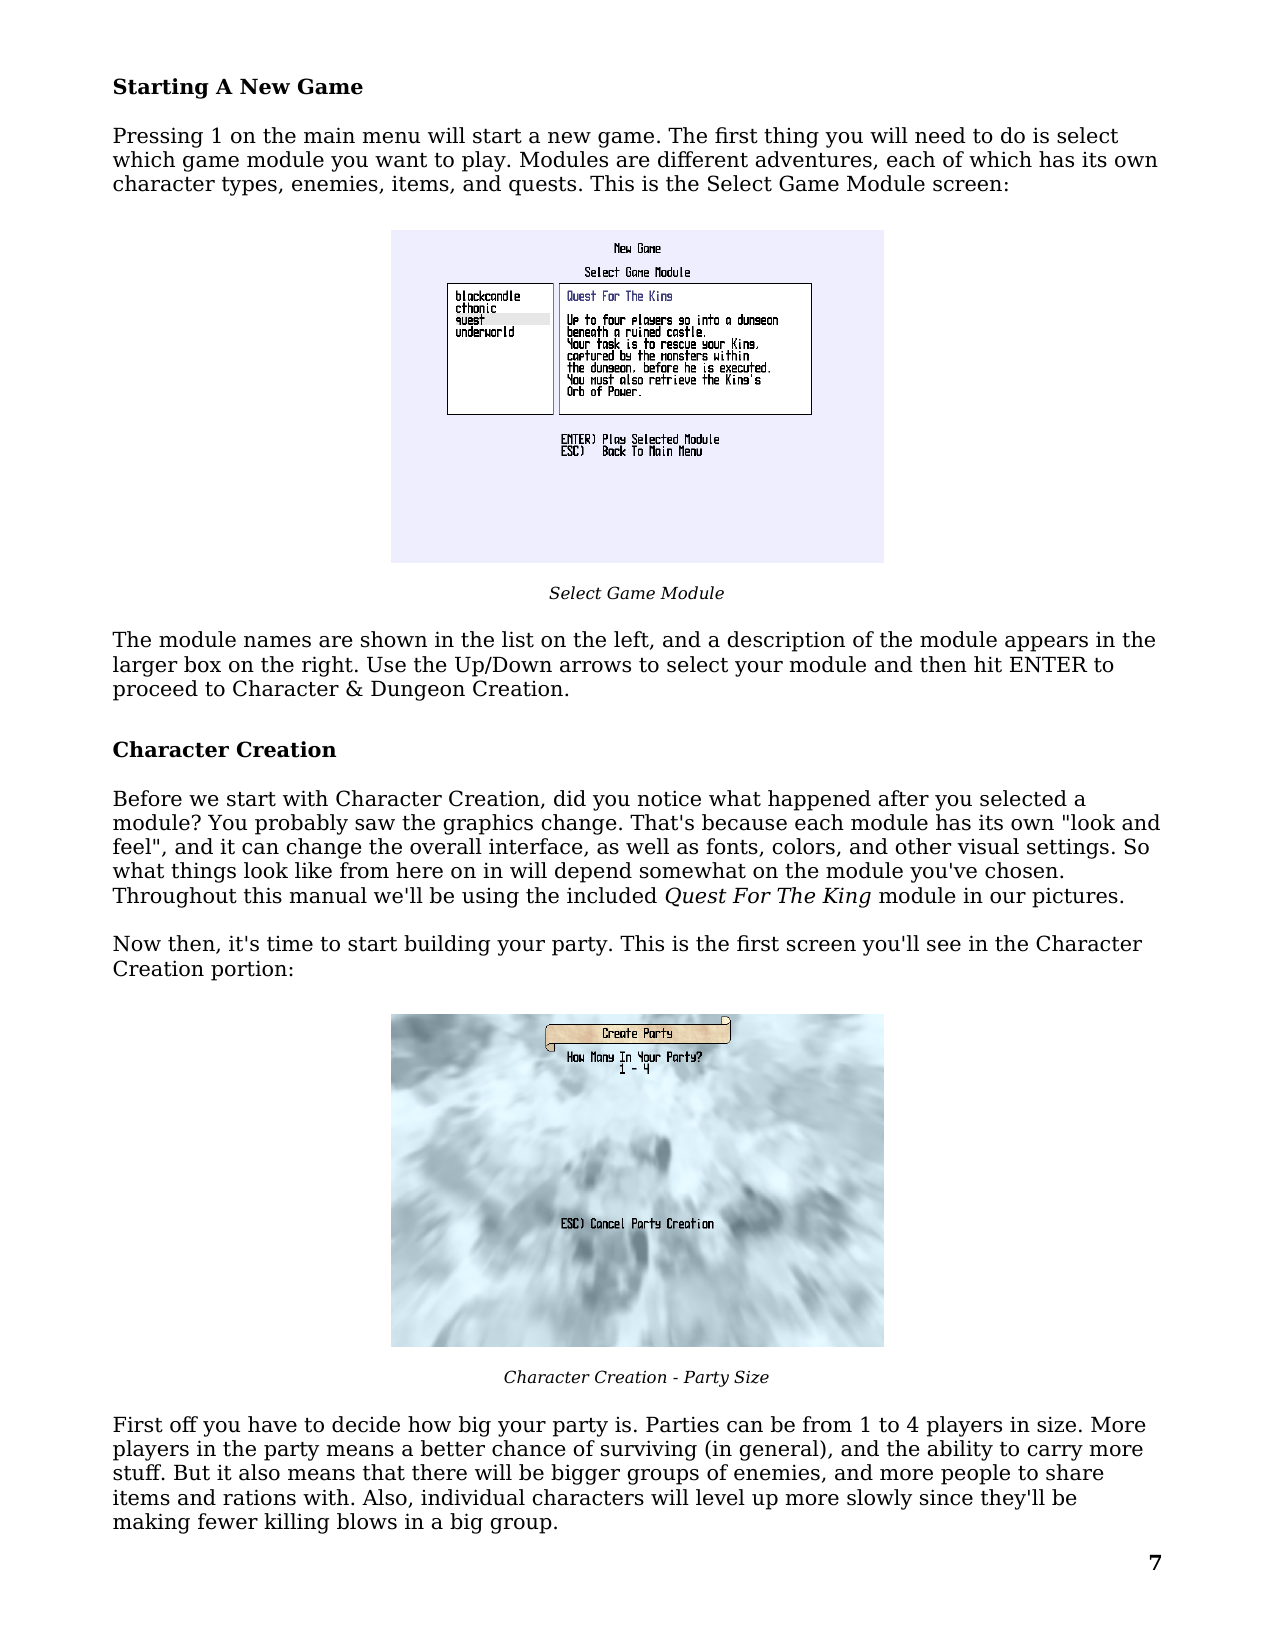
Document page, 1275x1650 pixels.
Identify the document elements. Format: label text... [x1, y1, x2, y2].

text First off you have to decide how big your party is. Parties can be from 1 to 4 players in size. More players in the party means a better chance of surviving (in general), and the ability to carry more stuff. But it also means that there will be bigger groups of enemies, and more people to share items and rations with. Also, individual characters will level up more slowly since they'll be making fewer killing blows in a big group. [112, 1413, 1162, 1534]
picture [391, 230, 884, 563]
text The module names are shown in the list on the left, and a description of the module appears in the larger box on the right. Use the Up/Down arrows to select your module and then hit ENTER to proceed to Character & Dungeon Creation. [112, 628, 1162, 701]
text Character Creation - Party Size [112, 1368, 1162, 1388]
subtitle Character Creation [112, 738, 1162, 762]
text Before we start with Character Creation, did you notice what happened after you selected a module? You probably saw the graphics change. That's because each module has its own "look and feel", and it can change the overall interface, as well as fonts, colors, and other visual settings. So what things look like from here on in will depend somewhat on the module you've chosen. Throughout this manual we'll be using the included Quest For The King module in our pictures. [112, 787, 1162, 908]
picture [391, 1014, 884, 1347]
subtitle Starting A New Game [112, 75, 1162, 99]
text Pressing 1 on the main menu will start a new game. The first thing you will need to do is select which game module you want to play. Modules are different adventures, each of which has its own character types, enemies, items, and quests. This is the Select Game Module screen: [112, 124, 1162, 197]
text Now then, it's time to start building your party. This is the first screen you'll see in the Character Creation portion: [112, 932, 1162, 981]
text Select Game Module [112, 584, 1162, 603]
